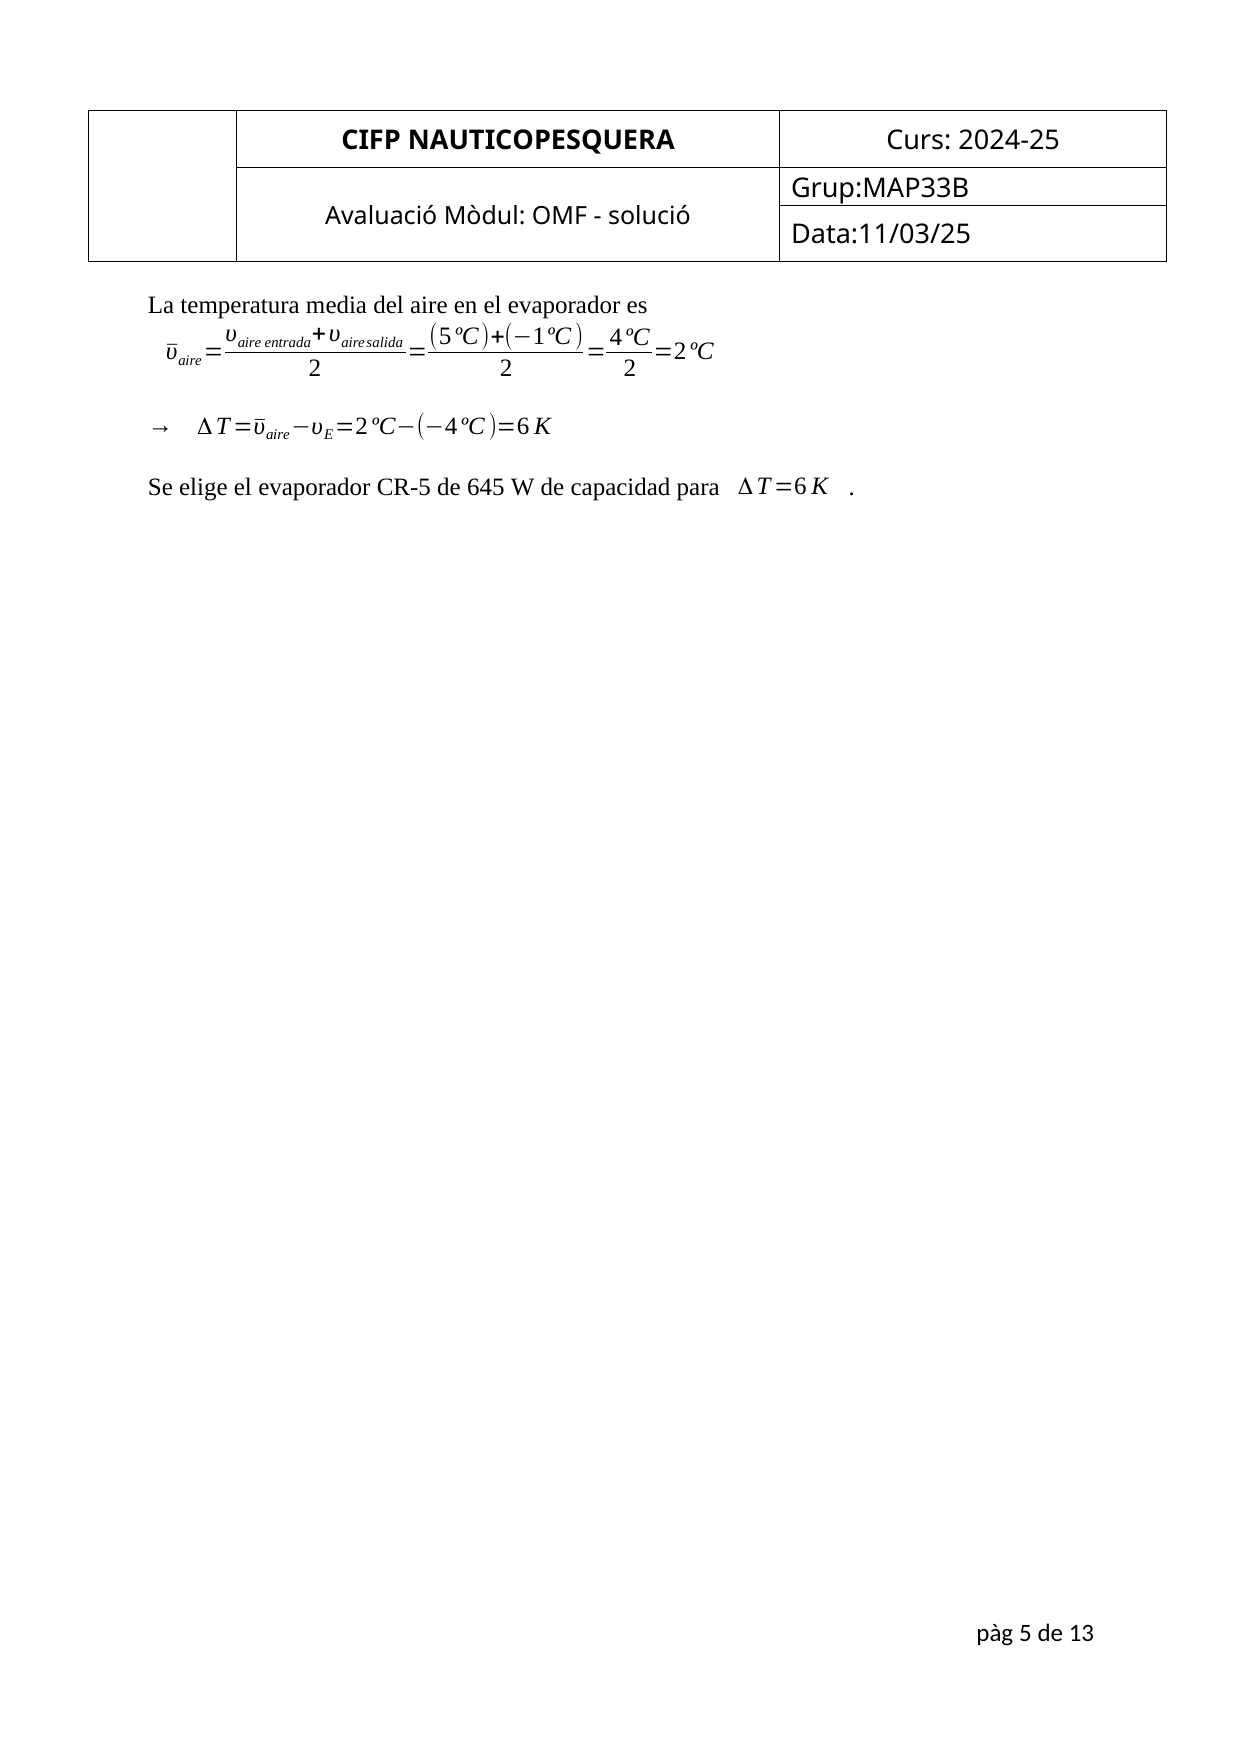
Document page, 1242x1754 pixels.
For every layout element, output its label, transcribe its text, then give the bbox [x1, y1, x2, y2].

text → [148, 411, 1094, 443]
text Se elige el evaporador CR-5 de 645 W de capacidad para. [148, 472, 1094, 501]
text La temperatura media del aire en el evaporador es [148, 290, 1094, 382]
